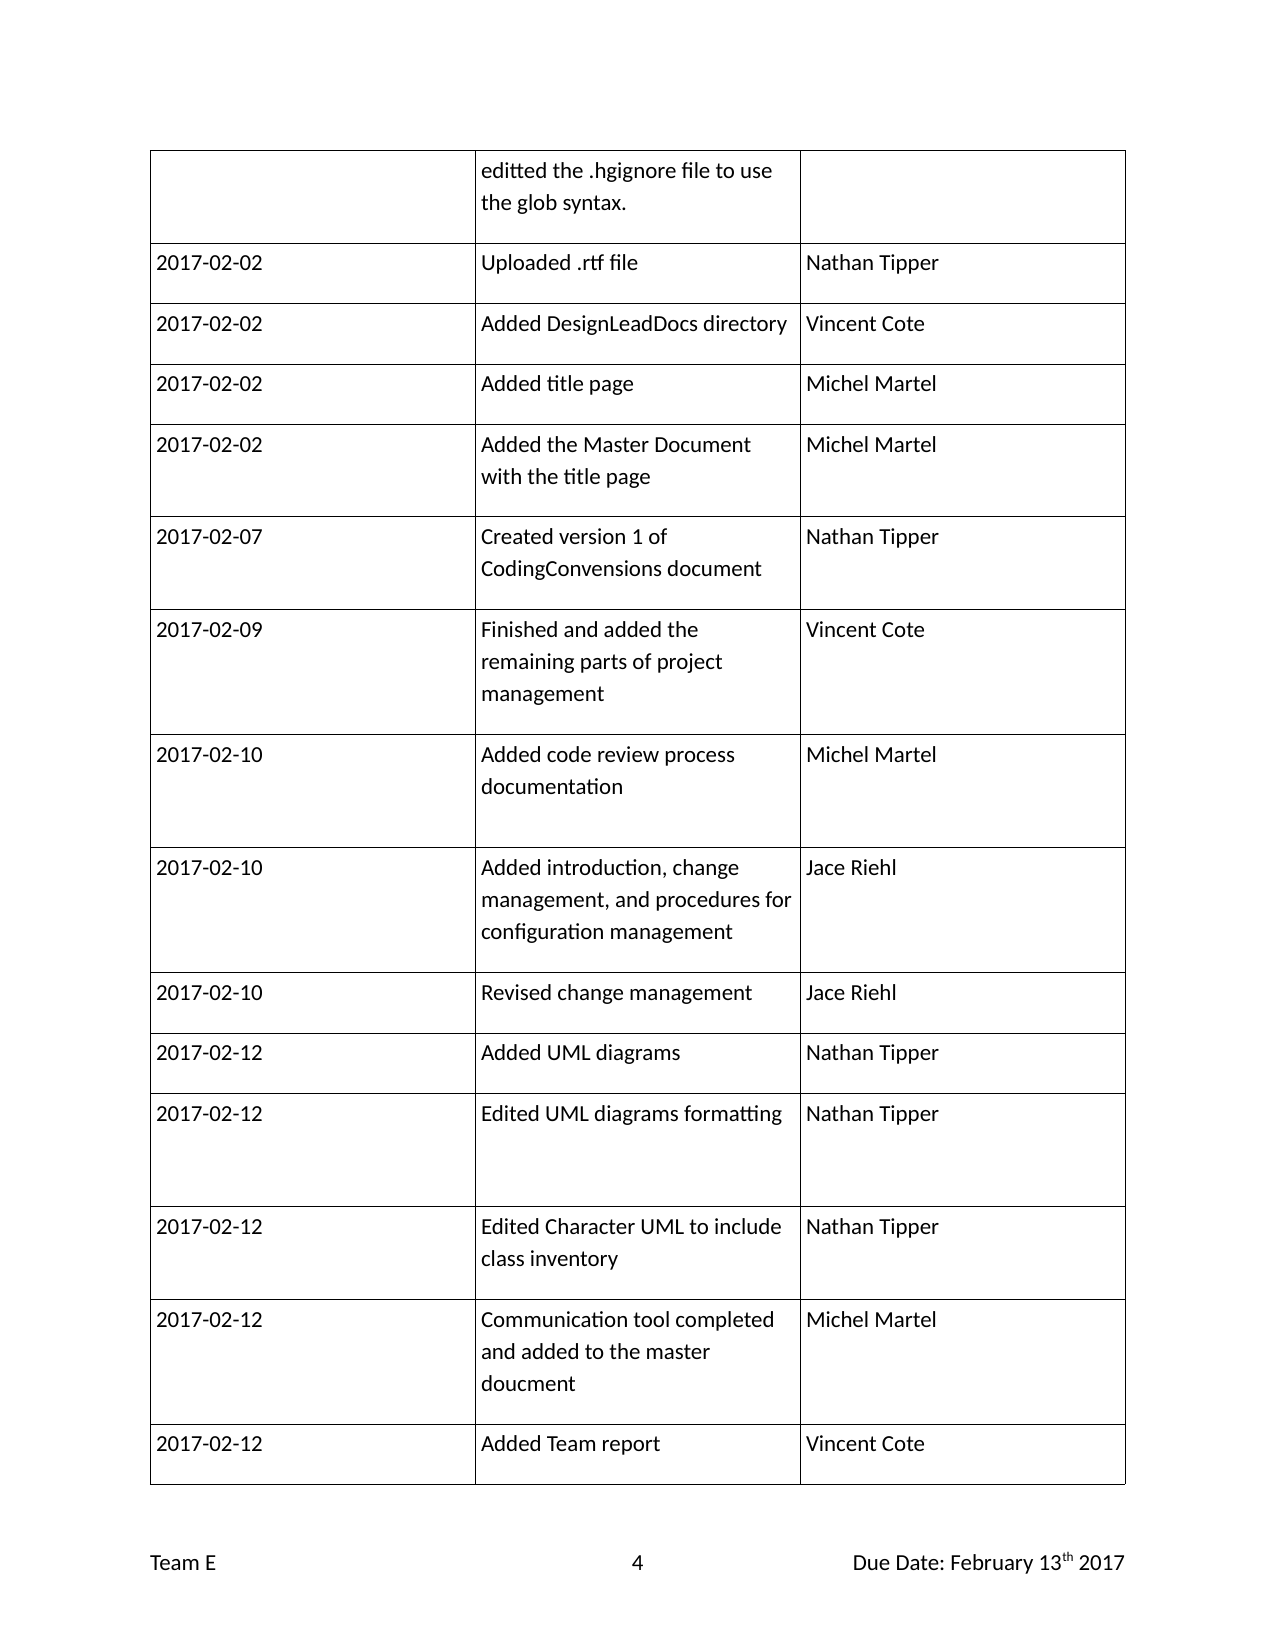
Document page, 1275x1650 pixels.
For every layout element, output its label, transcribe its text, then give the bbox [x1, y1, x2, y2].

table_cell 2017-02-10 [151, 848, 475, 972]
table_cell Michel Martel [801, 1300, 1125, 1424]
table_cell Added code review process documentation [476, 735, 800, 847]
table_cell Edited Character UML to include class inventory [476, 1207, 800, 1299]
table_cell 2017-02-02 [151, 425, 475, 516]
table_cell 2017-02-09 [151, 610, 475, 734]
table_cell Added introduction, change management, and procedures for configuration management [476, 848, 800, 972]
table_cell 2017-02-12 [151, 1300, 475, 1424]
table_cell Revised change management [476, 973, 800, 1032]
table_cell Michel Martel [801, 735, 1125, 847]
table_cell Nathan Tipper [801, 1094, 1125, 1206]
table_cell 2017-02-02 [151, 244, 475, 303]
table_cell Edited UML diagrams formatting [476, 1094, 800, 1206]
table_cell Added Team report [476, 1425, 800, 1484]
table_cell Michel Martel [801, 425, 1125, 516]
table_cell 2017-02-12 [151, 1425, 475, 1484]
table_cell Uploaded .rtf file [476, 244, 800, 303]
table_cell 2017-02-02 [151, 304, 475, 363]
table_cell Created version 1 of CodingConvensions document [476, 517, 800, 609]
table_cell Added the Master Document with the title page [476, 425, 800, 516]
table_cell Vincent Cote [801, 304, 1125, 363]
table_cell [151, 151, 475, 243]
table_cell 2017-02-12 [151, 1207, 475, 1299]
table_cell editted the .hgignore file to use the glob syntax. [476, 151, 800, 243]
table_cell Communication tool completed and added to the master doucment [476, 1300, 800, 1424]
table_cell 2017-02-10 [151, 973, 475, 1032]
table_cell Added DesignLeadDocs directory [476, 304, 800, 363]
table_cell 2017-02-12 [151, 1094, 475, 1206]
table_cell 2017-02-12 [151, 1034, 475, 1093]
table_cell [801, 151, 1125, 243]
table_cell Jace Riehl [801, 848, 1125, 972]
table_cell Finished and added the remaining parts of project management [476, 610, 800, 734]
table_cell Added title page [476, 365, 800, 424]
table_cell Nathan Tipper [801, 1207, 1125, 1299]
table_cell Vincent Cote [801, 610, 1125, 734]
table_cell Jace Riehl [801, 973, 1125, 1032]
table_cell Nathan Tipper [801, 1034, 1125, 1093]
table_cell Vincent Cote [801, 1425, 1125, 1484]
table_cell 2017-02-10 [151, 735, 475, 847]
table_cell Nathan Tipper [801, 517, 1125, 609]
table_cell 2017-02-02 [151, 365, 475, 424]
table_cell Added UML diagrams [476, 1034, 800, 1093]
table_cell 2017-02-07 [151, 517, 475, 609]
table_cell Michel Martel [801, 365, 1125, 424]
table_cell Nathan Tipper [801, 244, 1125, 303]
